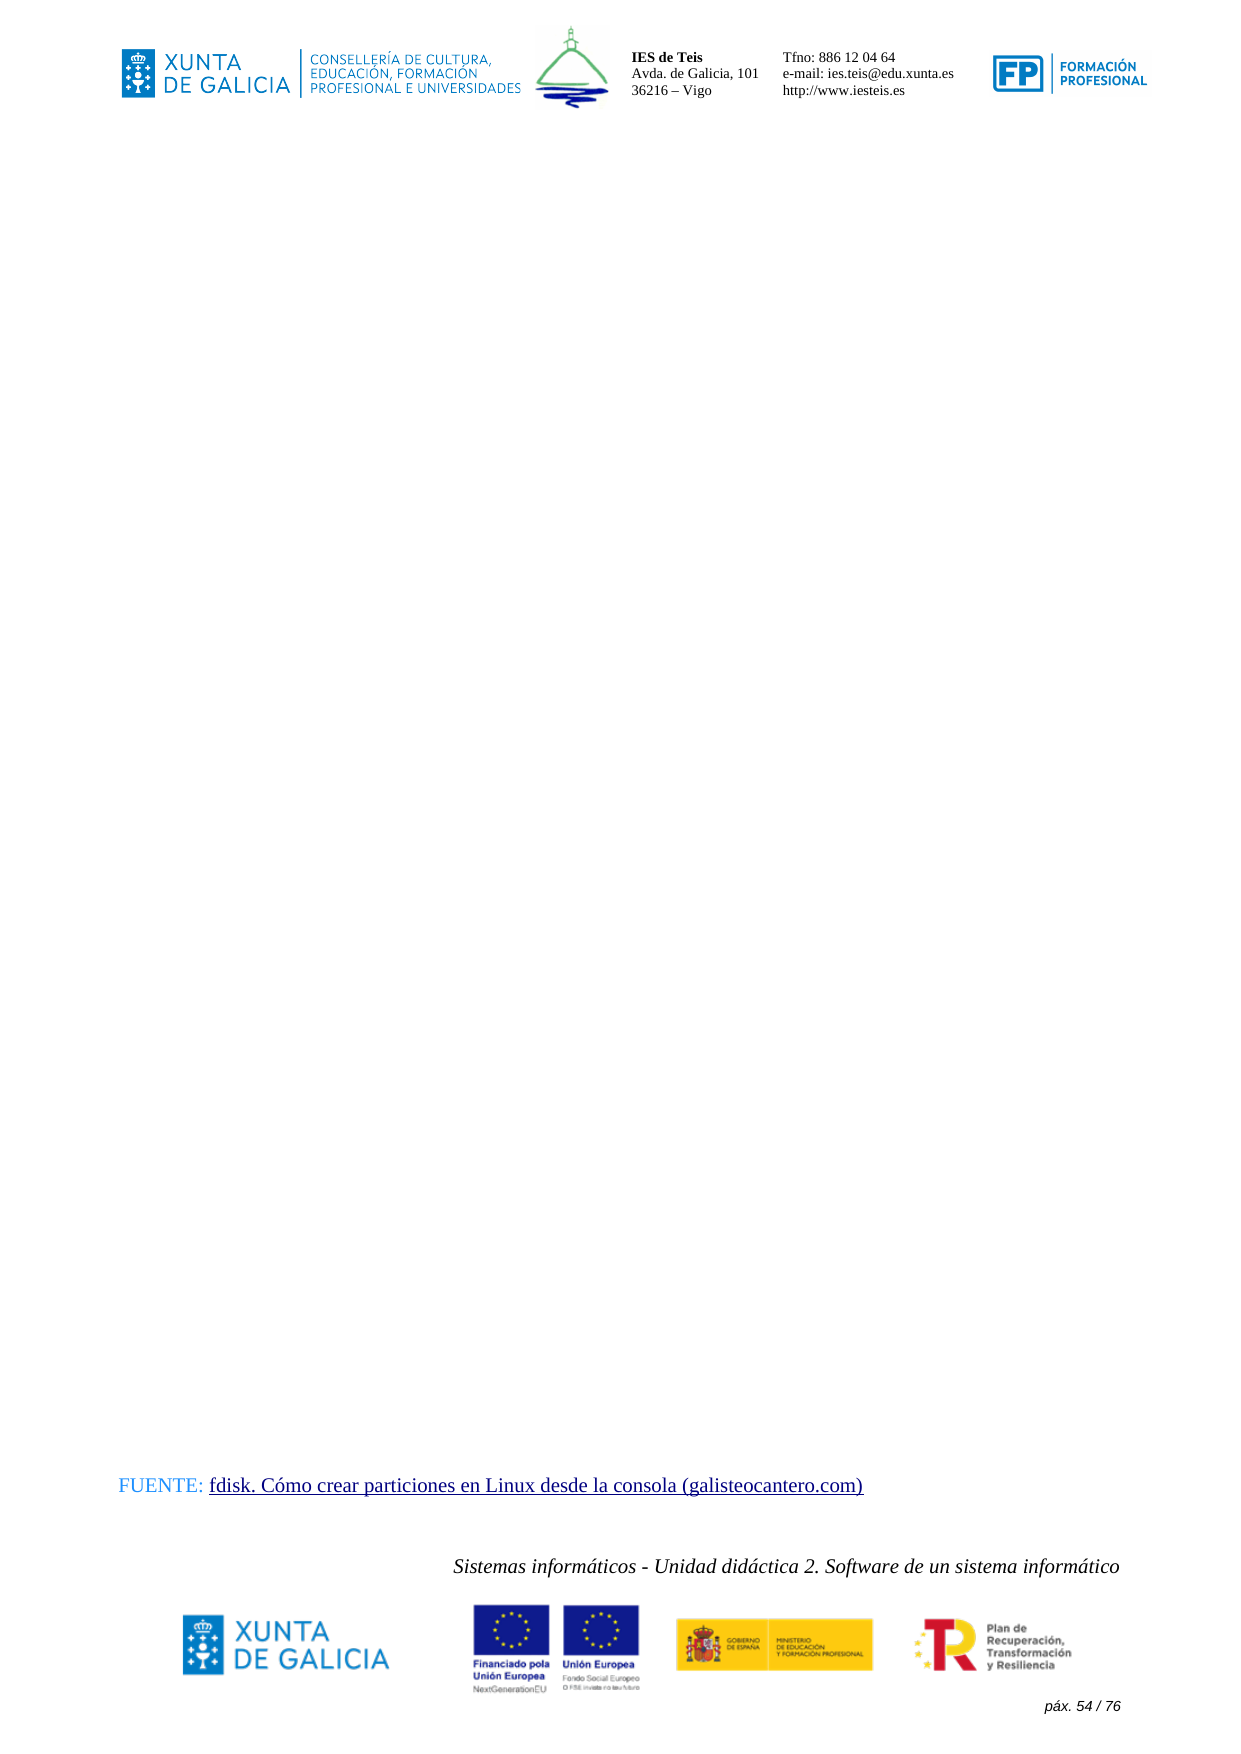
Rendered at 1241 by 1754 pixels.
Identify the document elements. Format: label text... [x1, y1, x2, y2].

picture [534, 25, 611, 110]
picture [121, 49, 521, 98]
text FUENTE: fdisk. Cómo crear particiones en Linux desde la consola (galisteocantero.com) [118, 1473, 1122, 1497]
picture [182, 1593, 1085, 1700]
picture [989, 50, 1153, 97]
